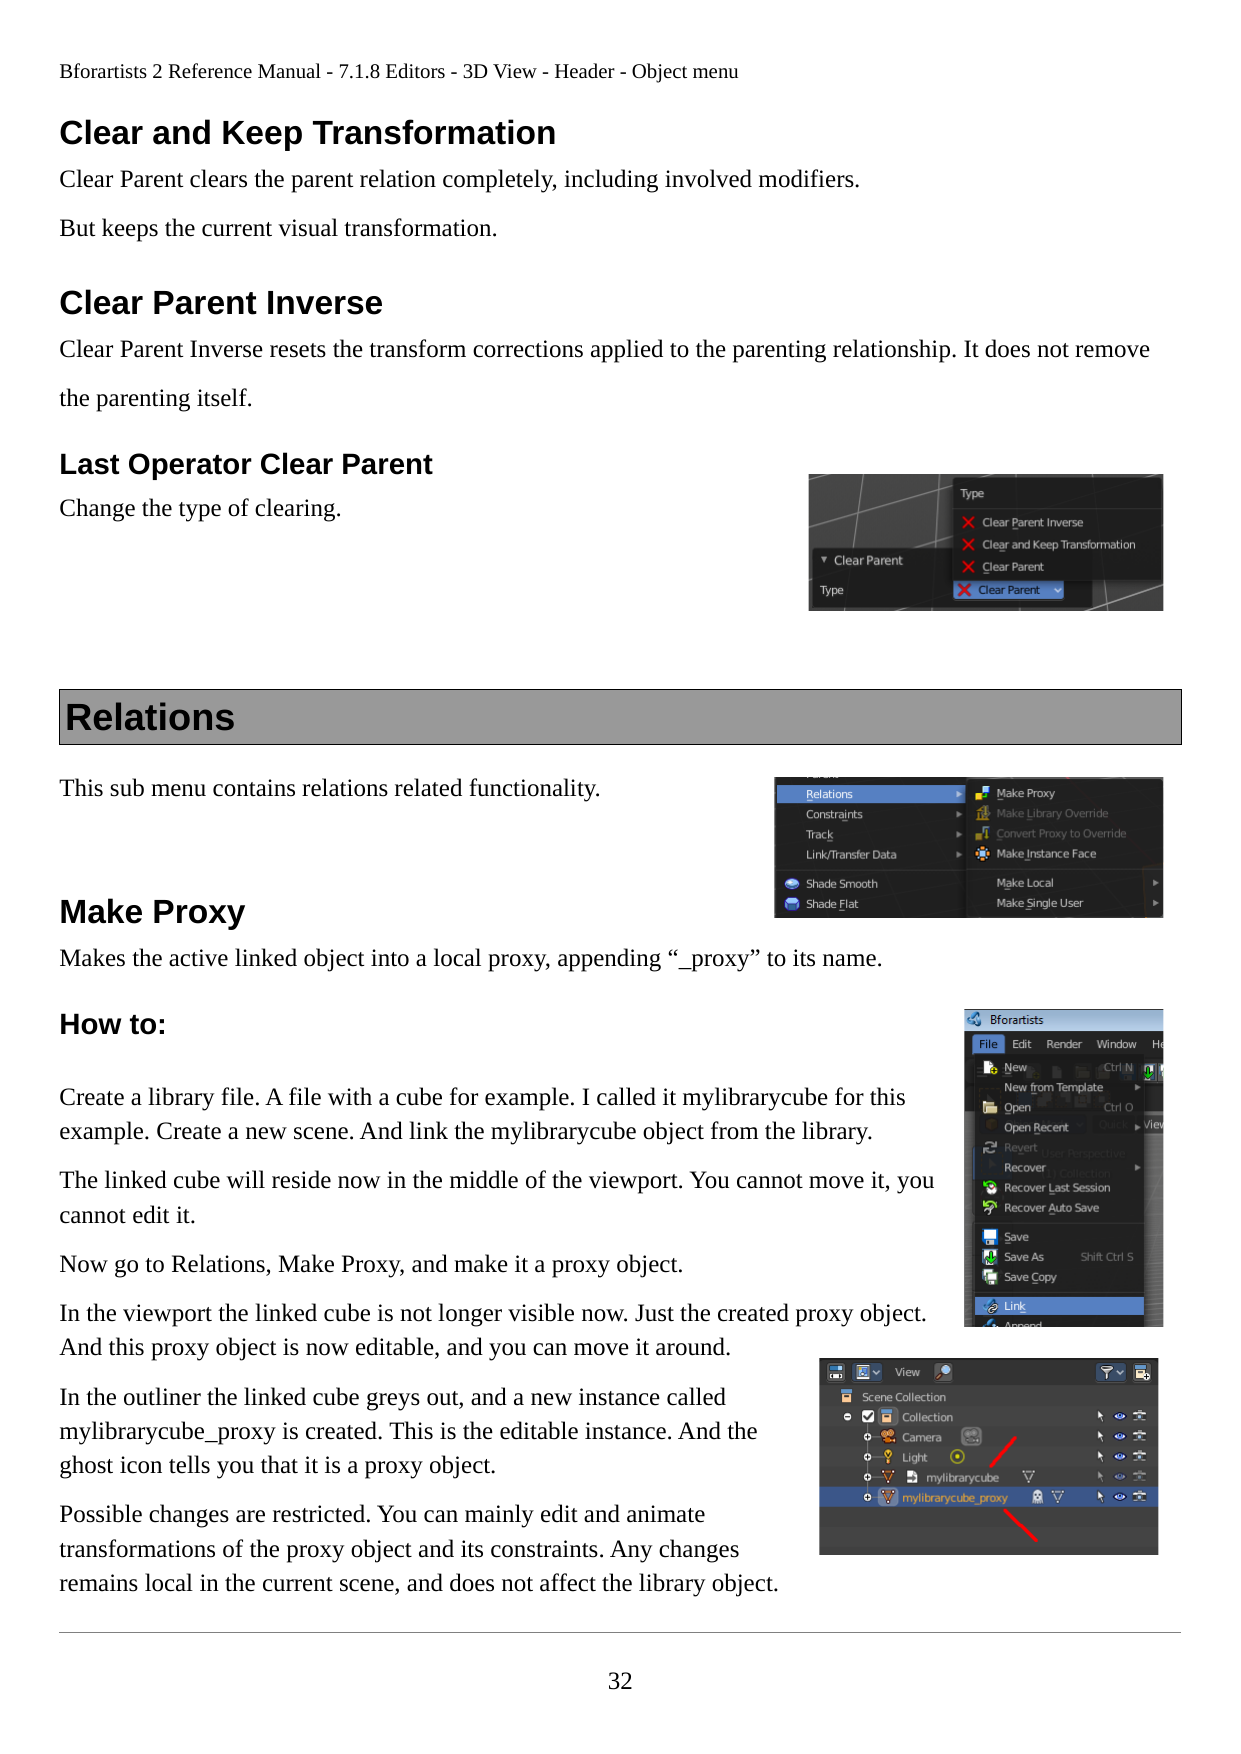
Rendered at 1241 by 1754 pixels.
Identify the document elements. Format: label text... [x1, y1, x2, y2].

picture [808, 474, 1164, 611]
picture [819, 1358, 1159, 1555]
text The linked cube will reside now in the middle of the viewport. You cannot move it, you cannot edit it. [59, 1165, 964, 1229]
text Possible changes are restricted. You can mainly edit and animate transformations of the proxy object and its constraints. Any changes remains local in the current scene, and does not affect the library object. [59, 1499, 1181, 1597]
subtitle Last Operator Clear Parent [59, 447, 1181, 480]
text Clear Parent Inverse resets the transform corrections applied to the parenting relationship. It does not remove [59, 334, 1181, 363]
text This sub menu contains relations related functionality. [59, 773, 1181, 802]
text Create a library file. A file with a cube for example. I called it mylibrarycube for this example. Create a new scene. And link the mylibrarycube object from the library. [59, 1082, 964, 1145]
text Change the type of clearing. [59, 493, 808, 522]
subtitle How to: [59, 1007, 1181, 1041]
subtitle Make Proxy [59, 892, 1181, 931]
text Makes the active linked object into a local proxy, appending “_proxy” to its name. [59, 943, 1181, 972]
picture [964, 1009, 1164, 1327]
text In the outliner the linked cube greys out, and a new instance called mylibrarycube_proxy is created. This is the editable instance. And the ghost icon tells you that it is a proxy object. [59, 1382, 819, 1479]
text the parenting itself. [59, 383, 1181, 412]
text In the viewport the linked cube is not longer visible now. Just the created proxy object. And this proxy object is now editable, and you can move it around. [59, 1298, 1181, 1361]
text But keeps the current visual transformation. [59, 213, 1181, 242]
picture [774, 777, 1164, 918]
text Clear Parent clears the parent relation completely, including involved modifiers. [59, 164, 1181, 192]
text Now go to Relations, Make Proxy, and make it a proxy object. [59, 1249, 964, 1278]
table_header Relations [60, 690, 1181, 744]
subtitle Clear and Keep Transformation [59, 113, 1181, 151]
subtitle Clear Parent Inverse [59, 283, 1181, 321]
